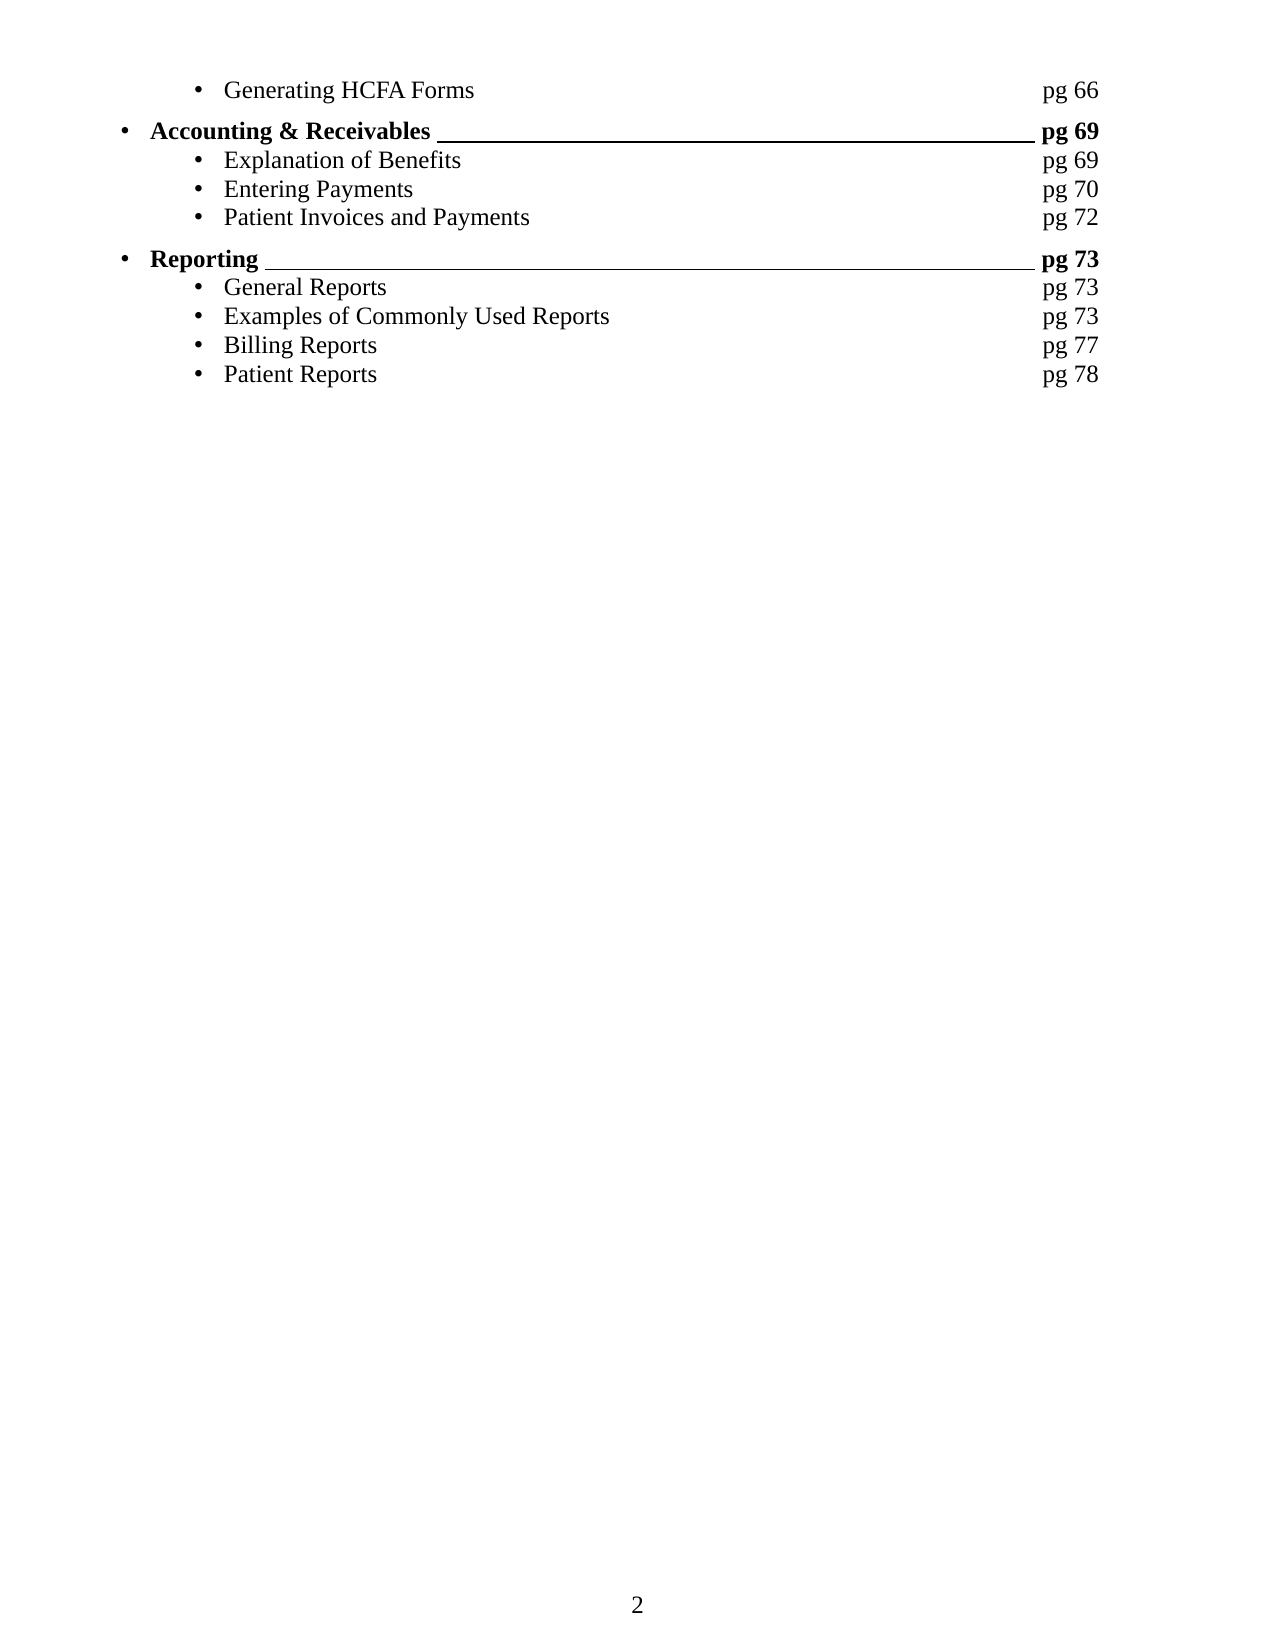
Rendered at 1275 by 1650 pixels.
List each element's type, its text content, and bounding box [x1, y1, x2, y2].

list Patient Invoices and Payments pg 72 [194, 202, 1200, 231]
list Accounting & Receivables pg 69 [121, 116, 1200, 145]
list Patient Reports pg 78 [194, 359, 1200, 387]
list Generating HCFA Forms pg 66 [194, 75, 1200, 104]
list Examples of Commonly Used Reports pg 73 [194, 301, 1200, 330]
list Reporting pg 73 [121, 244, 1200, 272]
list General Reports pg 73 [194, 272, 1200, 301]
list Explanation of Benefits pg 69 [194, 145, 1200, 174]
list Billing Reports pg 77 [194, 330, 1200, 359]
list Entering Payments pg 70 [194, 174, 1200, 202]
